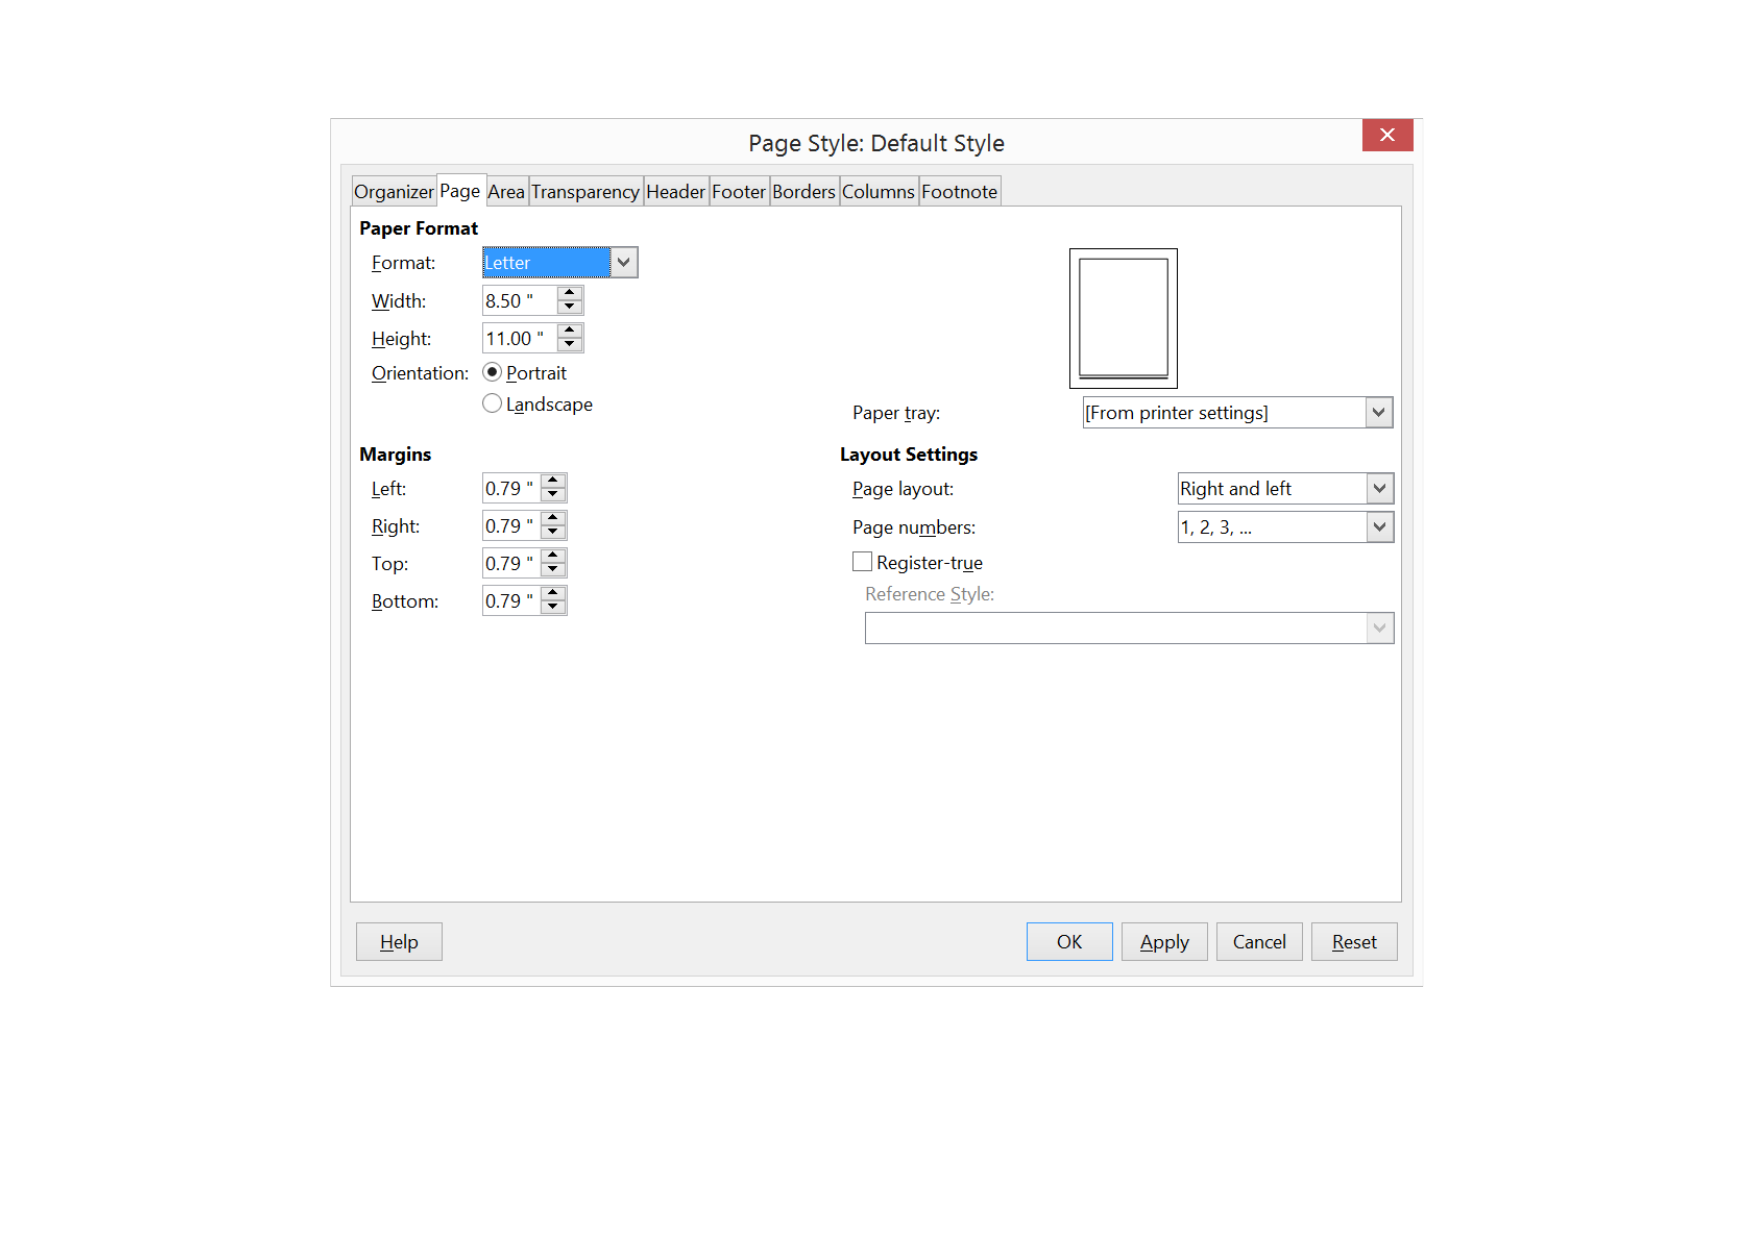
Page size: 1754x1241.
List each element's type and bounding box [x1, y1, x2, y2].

picture [330, 118, 1424, 987]
